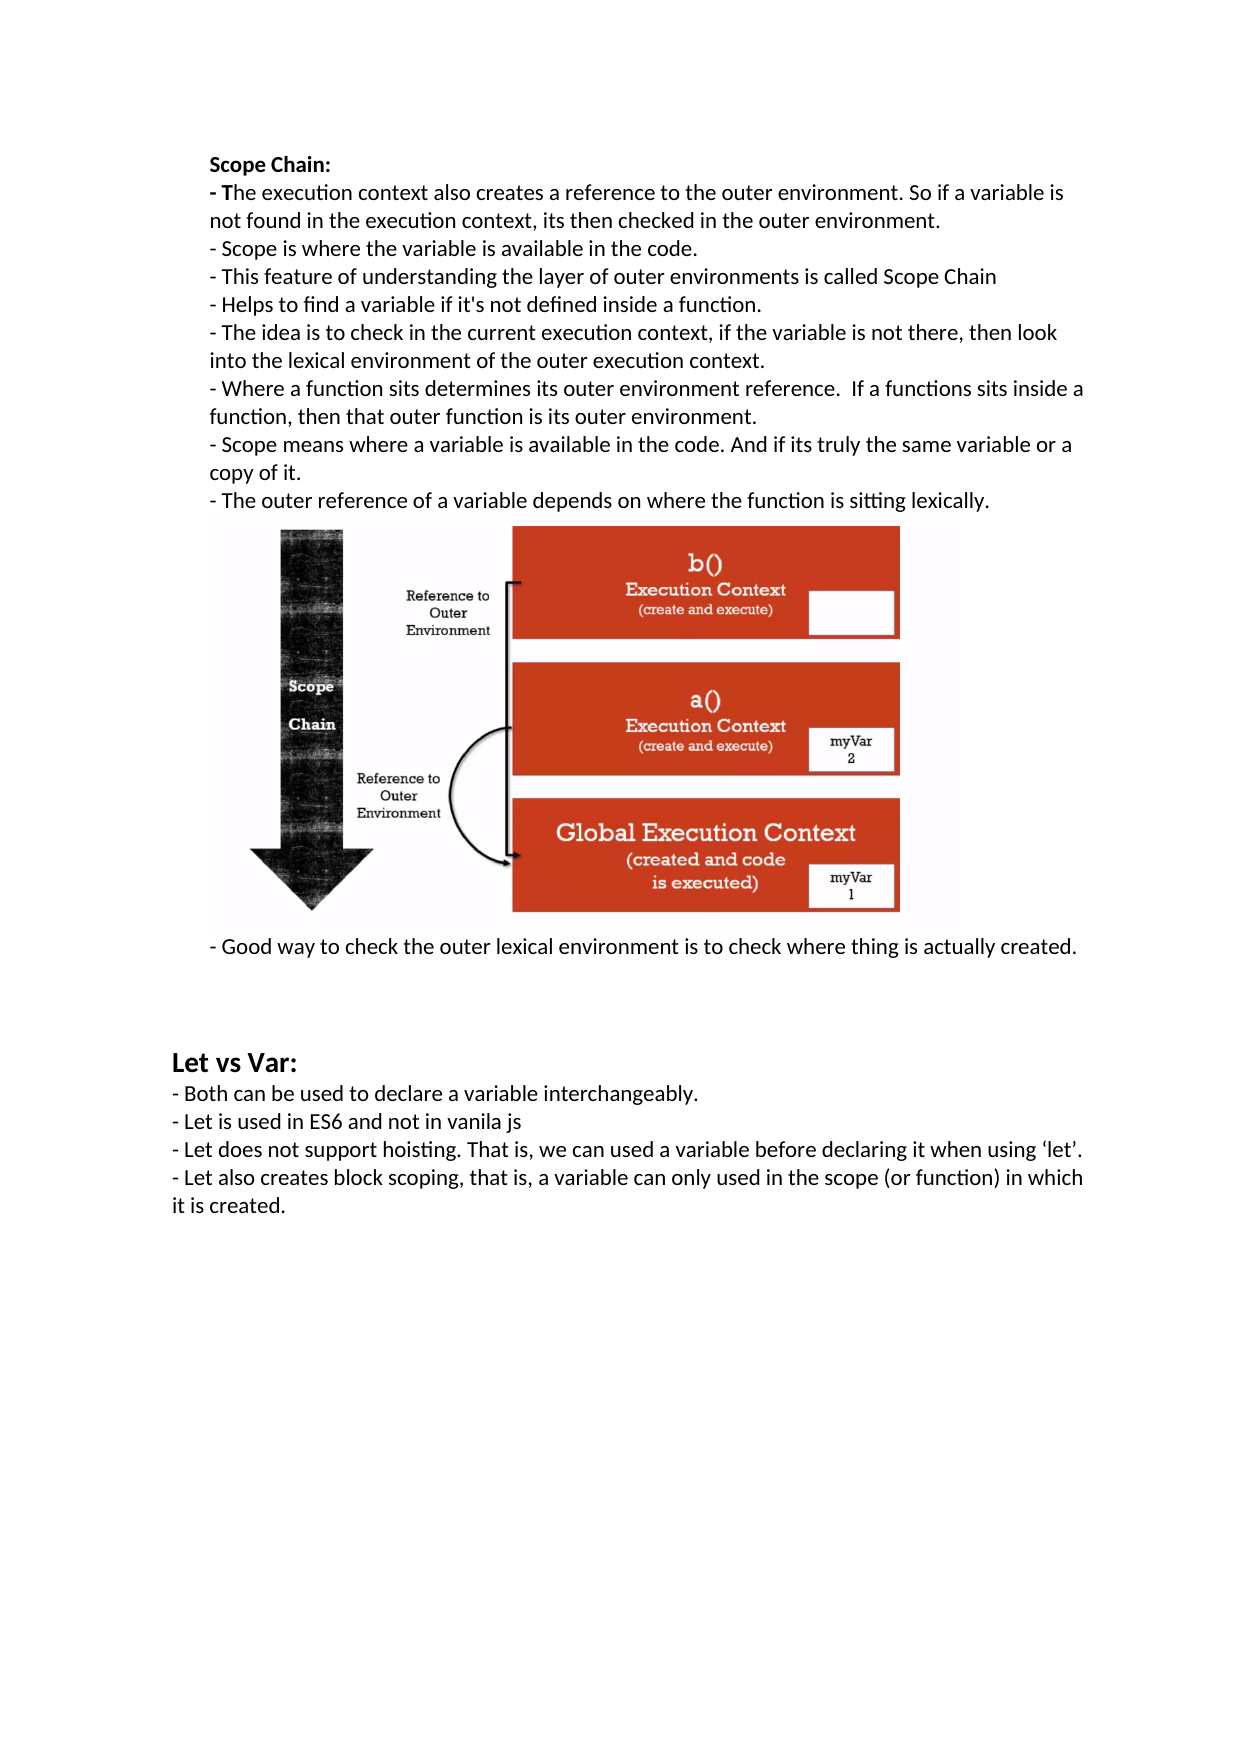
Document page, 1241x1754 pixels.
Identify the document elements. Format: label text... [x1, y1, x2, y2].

text - Let also creates block scoping, that is, a variable can only used in the scope (or function) in which [172, 1163, 1090, 1192]
text it is created. [172, 1192, 1090, 1219]
list - Scope is where the variable is available in the code. [172, 234, 1090, 262]
list - This feature of understanding the layer of outer environments is called Scope Chain [172, 262, 1090, 290]
text - Let does not support hoisting. That is, we can used a variable before declaring it when using ‘let’. [172, 1136, 1090, 1163]
text - Let is used in ES6 and not in vanila js [172, 1107, 1090, 1136]
list - Helps to find a variable if it's not defined inside a function. [172, 290, 1090, 318]
list - The outer reference of a variable depends on where the function is sitting lexically. [172, 486, 1090, 514]
text Let vs Var: [172, 1044, 1090, 1079]
list - The idea is to check in the current execution context, if the variable is not there, then look into the lexical environment of the outer execution context. [172, 318, 1090, 374]
list Scope Chain: [172, 150, 1090, 178]
list - Good way to check the outer lexical environment is to check where thing is actually created. [172, 932, 1090, 960]
list - The execution context also creates a reference to the outer environment. So if a variable is not found in the execution context, its then checked in the outer environment. [172, 178, 1090, 234]
list - Where a function sits determines its outer environment reference. If a functions sits inside a function, then that outer function is its outer environment. [172, 374, 1090, 430]
picture [209, 514, 960, 932]
text - Both can be used to declare a variable interchangeably. [172, 1079, 1090, 1107]
list - Scope means where a variable is available in the code. And if its truly the same variable or a copy of it. [172, 430, 1090, 486]
